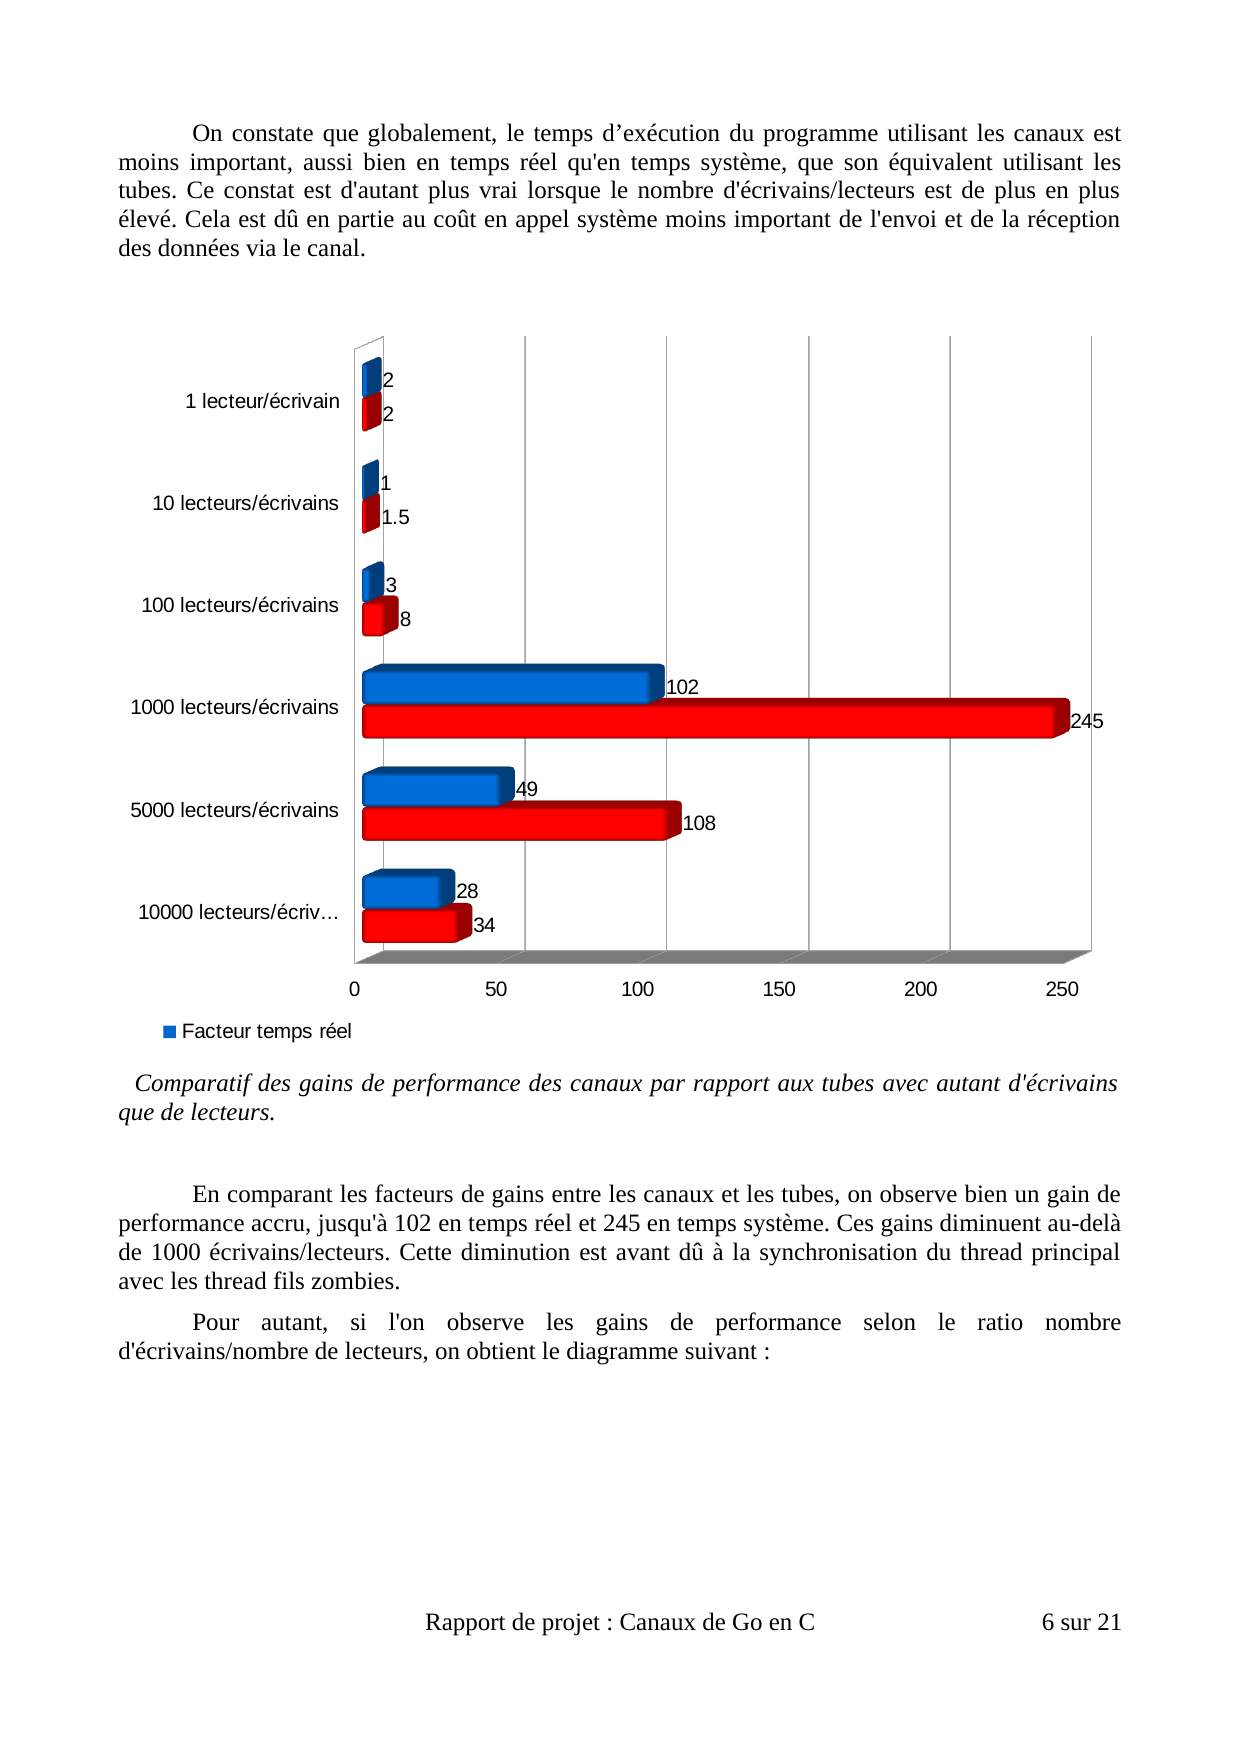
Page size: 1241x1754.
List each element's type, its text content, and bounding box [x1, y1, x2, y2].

text Pour autant, si l'on observe les gains de performance selon le ratio nombre d'écrivains/nombre de lecteurs, on obtient le diagramme suivant : [118, 1307, 1122, 1364]
text On constate que globalement, le temps d’exécution du programme utilisant les canaux est moins important, aussi bien en temps réel qu'en temps système, que son équivalent utilisant les tubes. Ce constat est d'autant plus vrai lorsque le nombre d'écrivains/lecteurs est de plus en plus élevé. Cela est dû en partie au coût en appel système moins important de l'envoi et de la réception des données via le canal. [118, 118, 1122, 262]
text Comparatif des gains de performance des canaux par rapport aux tubes avec autant d'écrivains que de lecteurs. [118, 274, 1122, 1126]
text En comparant les facteurs de gains entre les canaux et les tubes, on observe bien un gain de performance accru, jusqu'à 102 en temps réel et 245 en temps système. Ces gains diminuent au-delà de 1000 écrivains/lecteurs. Cette diminution est avant dû à la synchronisation du thread principal avec les thread fils zombies. [118, 1179, 1122, 1294]
